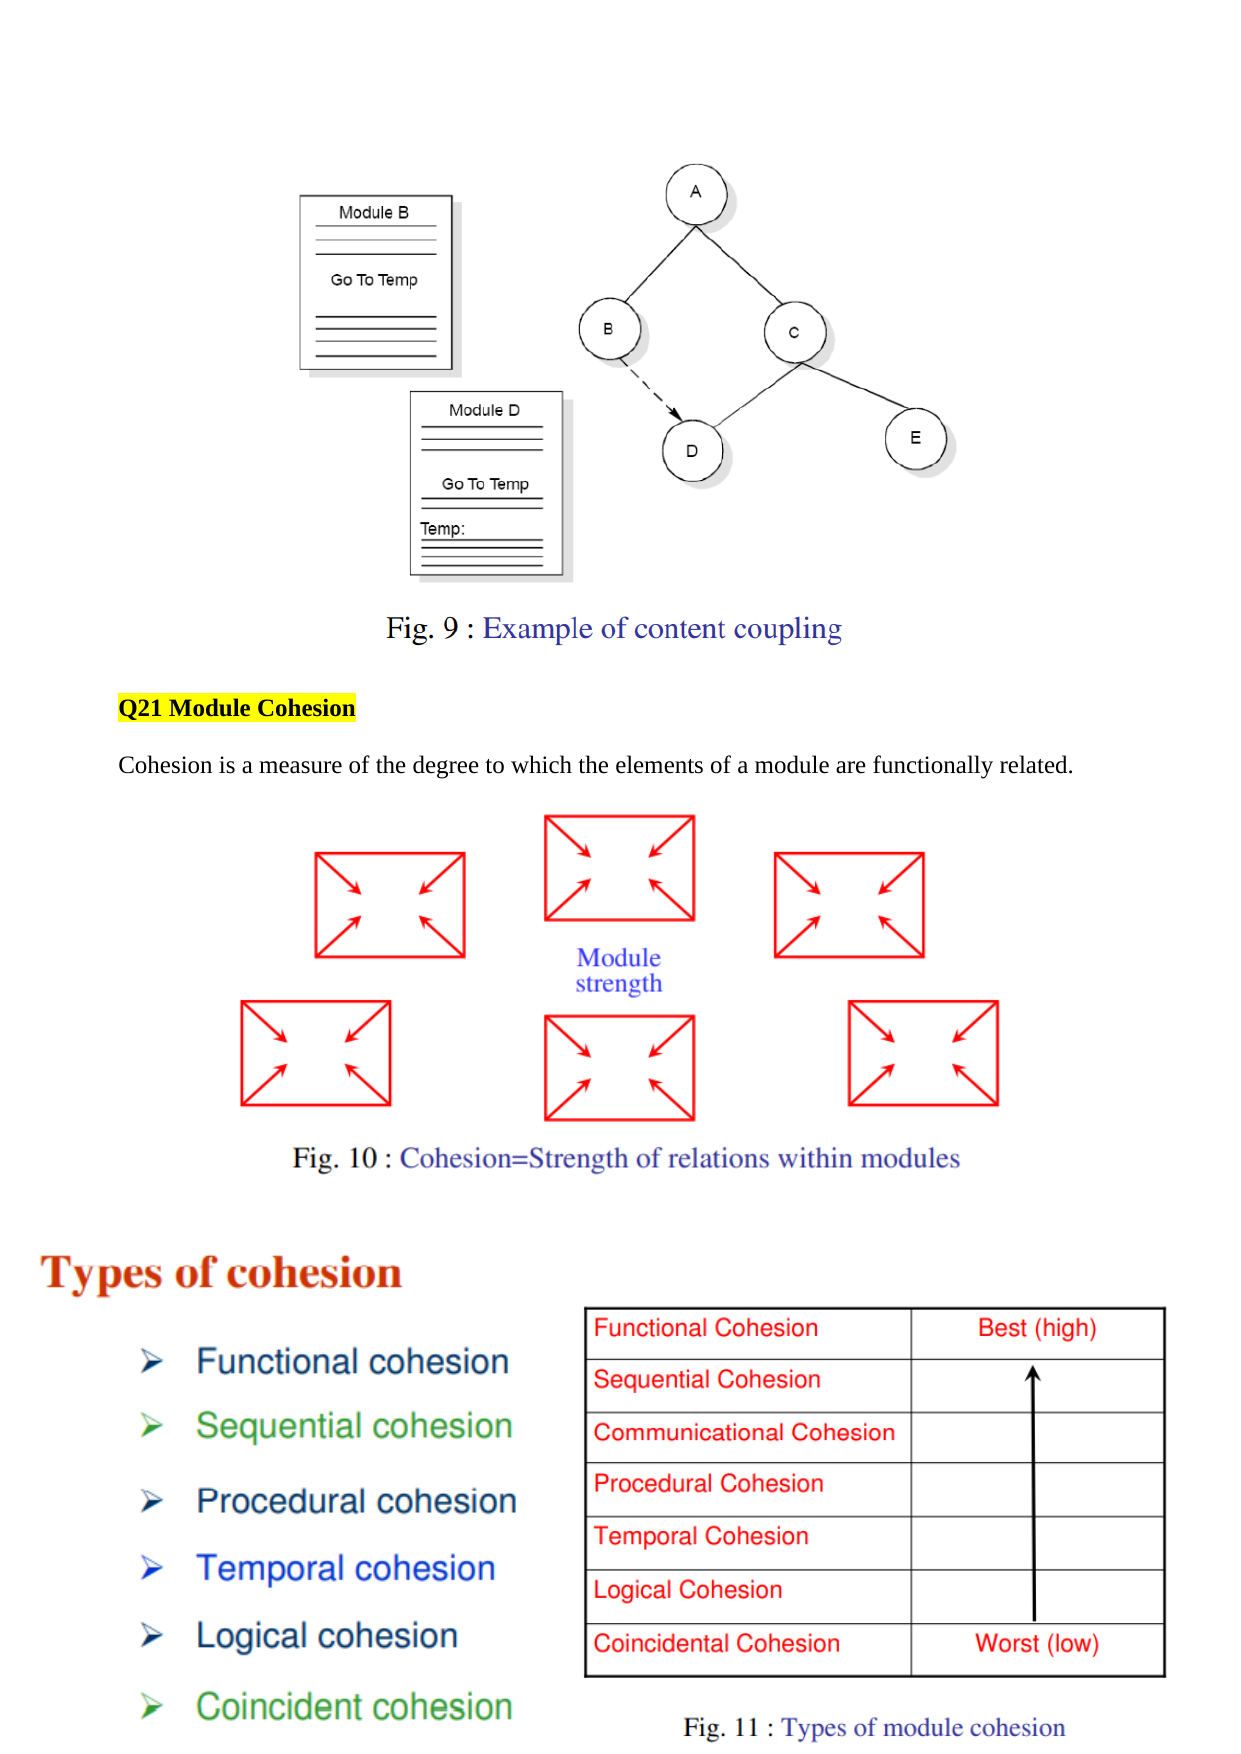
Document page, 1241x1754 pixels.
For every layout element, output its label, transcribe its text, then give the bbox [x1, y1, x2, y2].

text Cohesion is a measure of the degree to which the elements of a module are functionally related. [118, 751, 1122, 779]
picture [225, 811, 1015, 1176]
picture [264, 146, 977, 650]
picture [36, 1242, 555, 1743]
picture [572, 1290, 1175, 1747]
text Q21 Module Cohesion [118, 693, 1122, 722]
